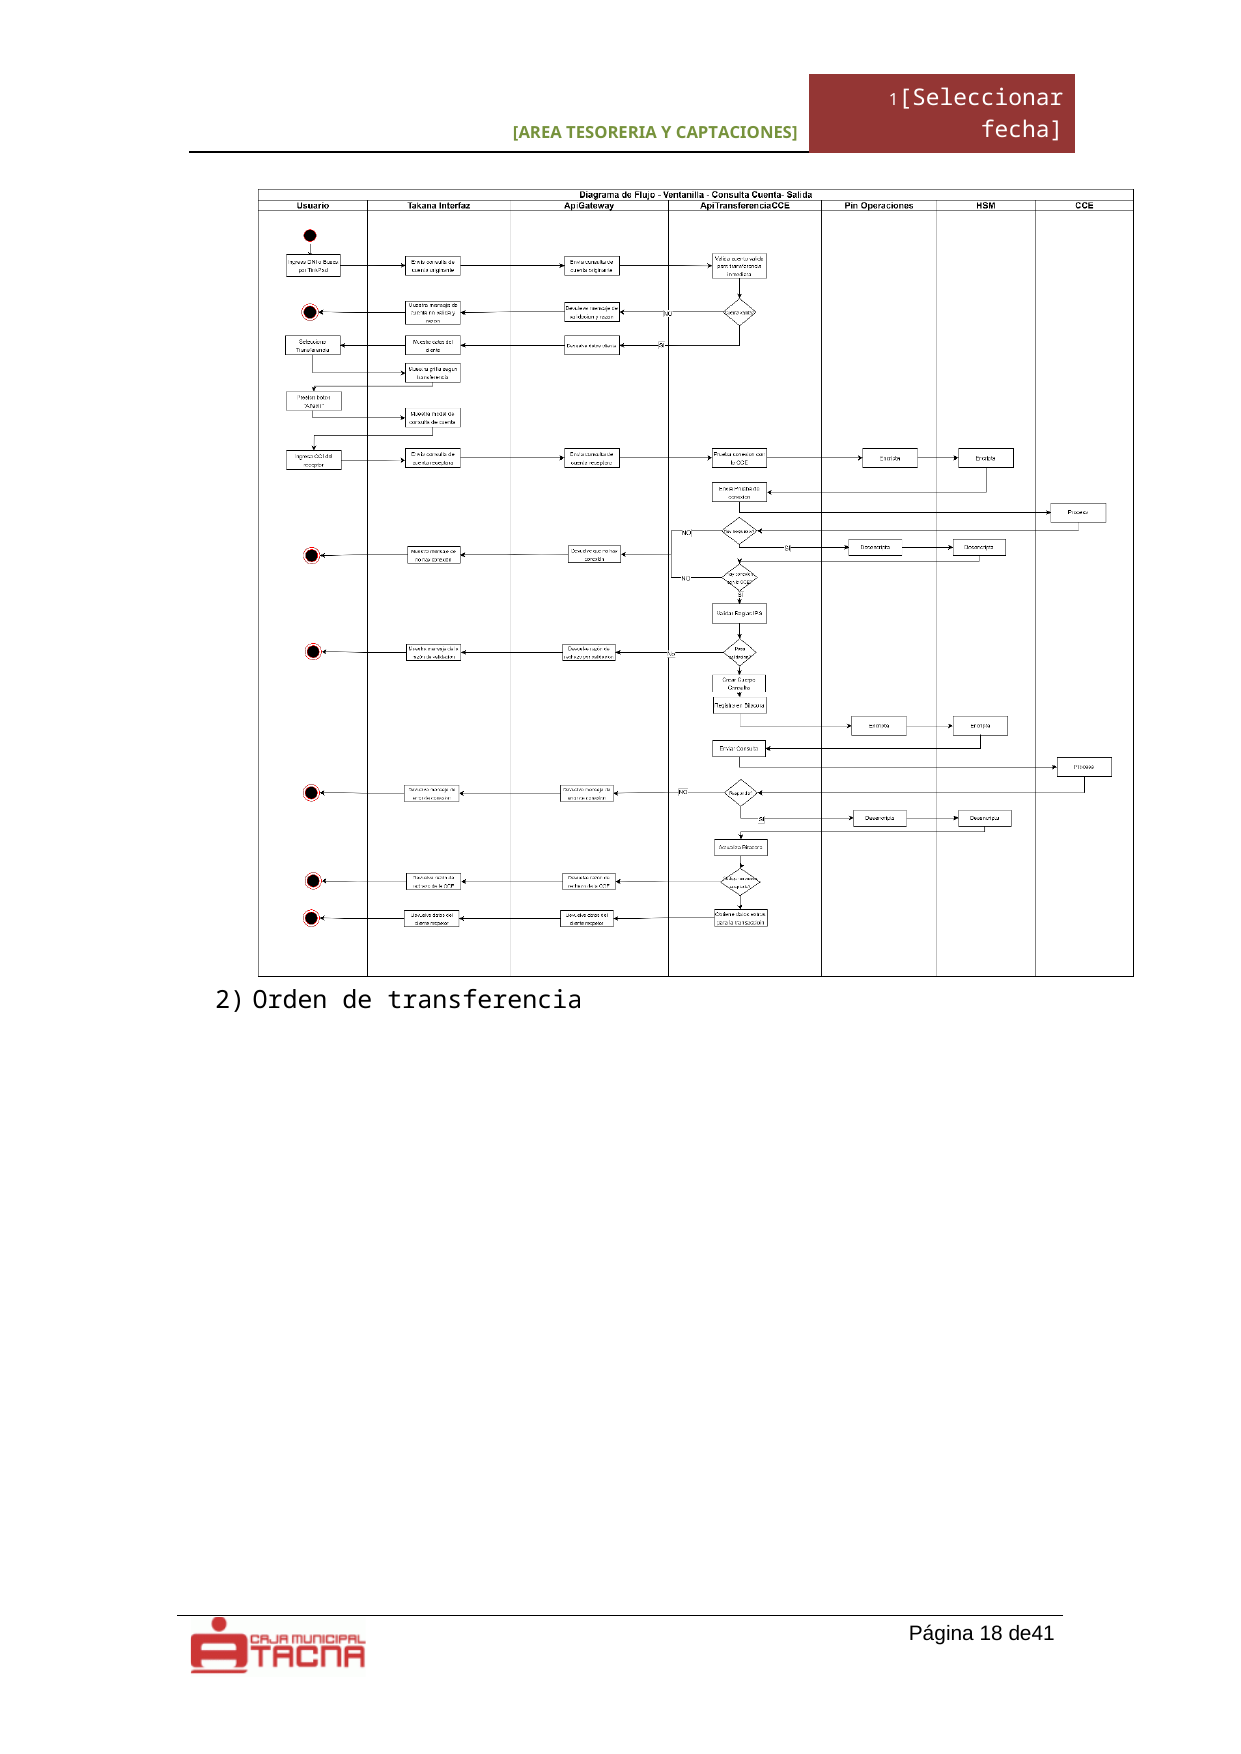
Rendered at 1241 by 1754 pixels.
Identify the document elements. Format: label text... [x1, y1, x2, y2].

list Orden de transferencia [215, 982, 1063, 1016]
